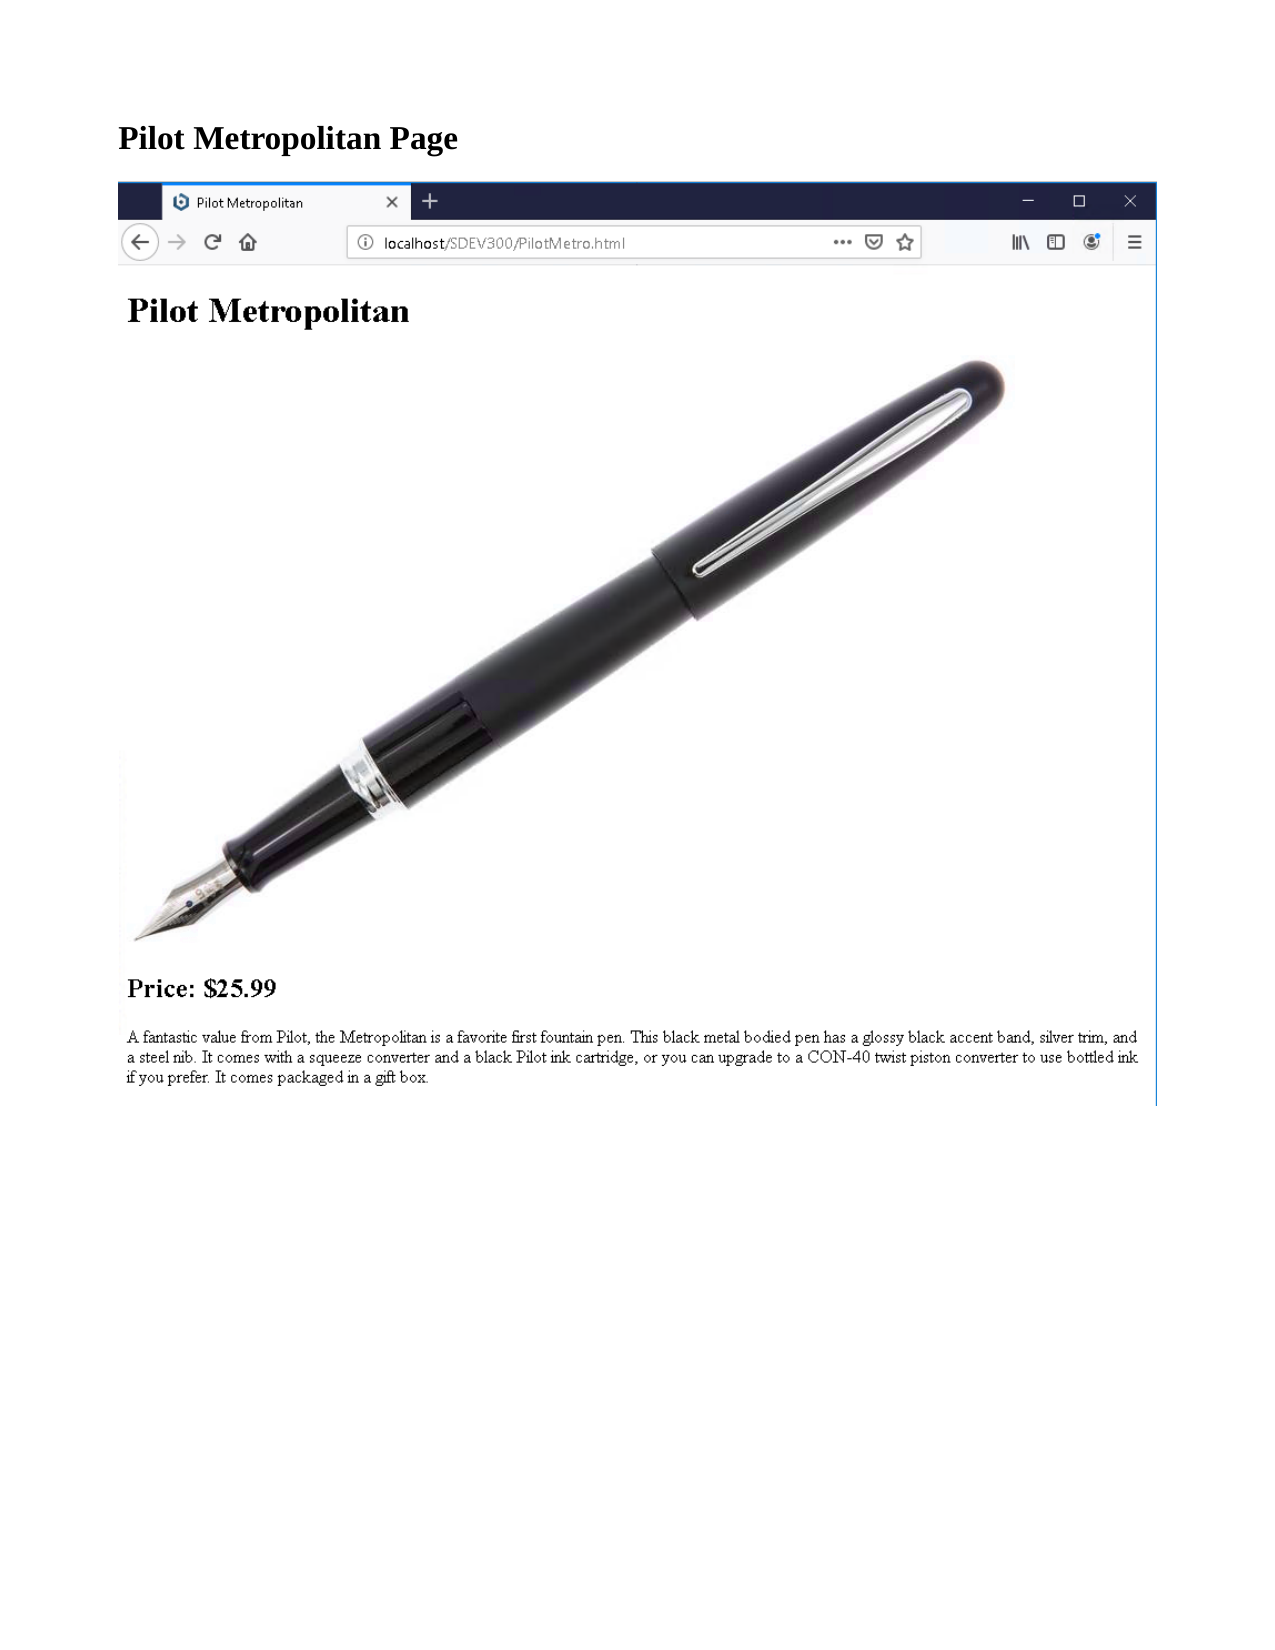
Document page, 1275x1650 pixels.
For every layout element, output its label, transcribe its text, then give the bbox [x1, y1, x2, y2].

text Pilot Metropolitan Page [118, 118, 1157, 156]
picture [118, 181, 1157, 1106]
